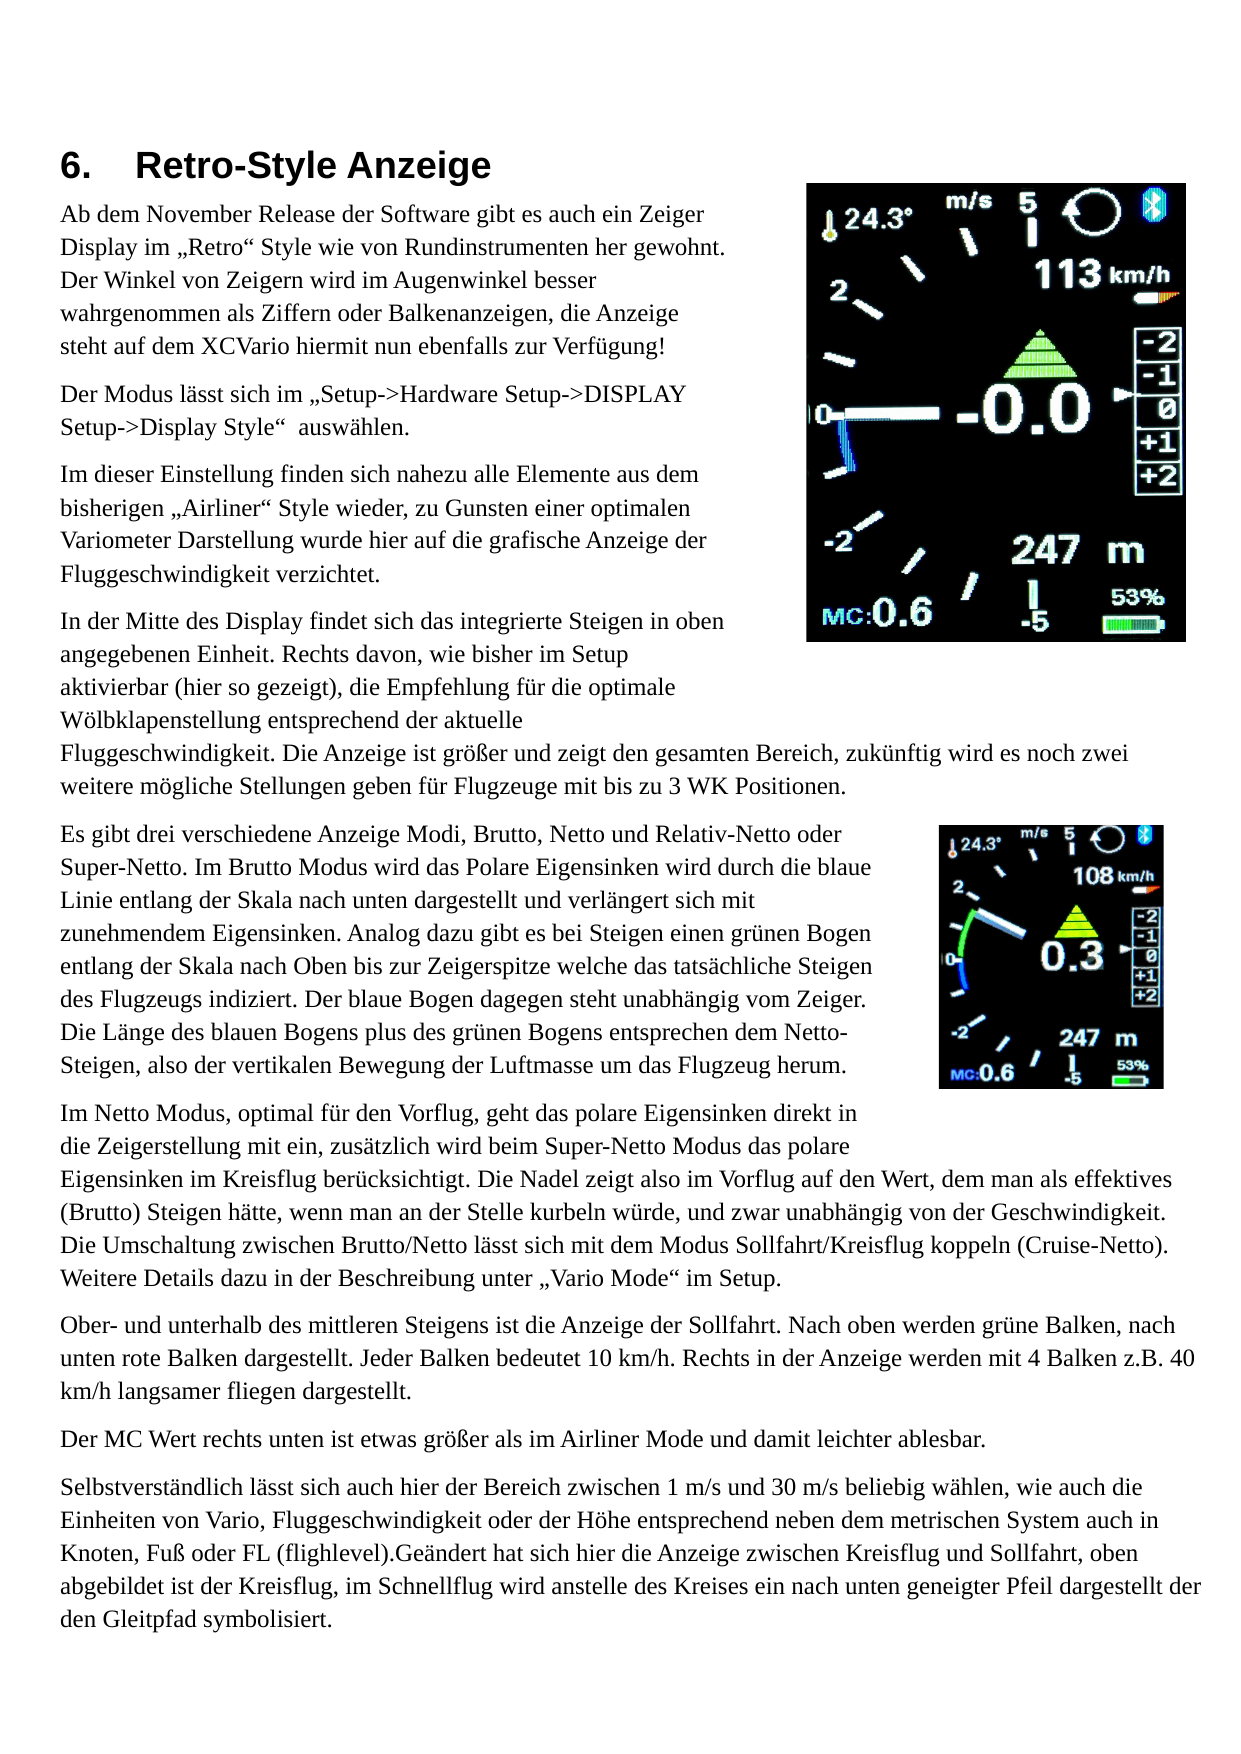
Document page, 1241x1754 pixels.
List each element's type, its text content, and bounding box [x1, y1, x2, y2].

text Im Netto Modus, optimal für den Vorflug, geht das polare Eigensinken direkt in die Zeigerstellung mit ein, zusätzlich wird beim Super-Netto Modus das polare Eigensinken im Kreisflug berücksichtigt. Die Nadel zeigt also im Vorflug auf den Wert, dem man als effektives (Brutto) Steigen hätte, wenn man an der Stelle kurbeln würde, und zwar unabhängig von der Geschwindigkeit. Die Umschaltung zwischen Brutto/Netto lässt sich mit dem Modus Sollfahrt/Kreisflug koppeln (Cruise-Netto). Weitere Details dazu in der Beschreibung unter „Vario Mode“ im Setup. [60, 1098, 1207, 1292]
text Im dieser Einstellung finden sich nahezu alle Elemente aus dem bisherigen „Airliner“ Style wieder, zu Gunsten einer optimalen Variometer Darstellung wurde hier auf die grafische Anzeige der Fluggeschwindigkeit verzichtet. [60, 459, 806, 587]
text In der Mitte des Display findet sich das integrierte Steigen in oben angegebenen Einheit. Rechts davon, wie bisher im Setup aktivierbar (hier so gezeigt), die Empfehlung für die optimale Wölbklapenstellung entsprechend der aktuelle Fluggeschwindigkeit. Die Anzeige ist größer und zeigt den gesamten Bereich, zukünftig wird es noch zwei weitere mögliche Stellungen geben für Flugzeuge mit bis zu 3 WK Positionen. [60, 606, 1207, 800]
text Selbstverständlich lässt sich auch hier der Bereich zwischen 1 m/s und 30 m/s beliebig wählen, wie auch die Einheiten von Vario, Fluggeschwindigkeit oder der Höhe entsprechend neben dem metrischen System auch in Knoten, Fuß oder FL (flighlevel).Geändert hat sich hier die Anzeige zwischen Kreisflug und Sollfahrt, oben abgebildet ist der Kreisflug, im Schnellflug wird anstelle des Kreises ein nach unten geneigter Pfeil dargestellt der den Gleitpfad symbolisiert. [60, 1472, 1207, 1632]
subtitle Retro-Style Anzeige [60, 143, 1207, 187]
text Ober- und unterhalb des mittleren Steigens ist die Anzeige der Sollfahrt. Nach oben werden grüne Balken, nach unten rote Balken dargestellt. Jeder Balken bedeutet 10 km/h. Rechts in der Anzeige werden mit 4 Balken z.B. 40 km/h langsamer fliegen dargestellt. [60, 1310, 1207, 1405]
picture [806, 183, 1186, 642]
text Es gibt drei verschiedene Anzeige Modi, Brutto, Netto und Relativ-Netto oder Super-Netto. Im Brutto Modus wird das Polare Eigensinken wird durch die blaue Linie entlang der Skala nach unten dargestellt und verlängert sich mit zunehmendem Eigensinken. Analog dazu gibt es bei Steigen einen grünen Bogen entlang der Skala nach Oben bis zur Zeigerspitze welche das tatsächliche Steigen des Flugzeugs indiziert. Der blaue Bogen dagegen steht unabhängig vom Zeiger. Die Länge des blauen Bogens plus des grünen Bogens entsprechen dem Netto-Steigen, also der vertikalen Bewegung der Luftmasse um das Flugzeug herum. [60, 819, 1207, 1079]
picture [938, 825, 1164, 1089]
text Der Modus lässt sich im „Setup->Hardware Setup->DISPLAY Setup->Display Style“ auswählen. [60, 379, 806, 441]
text Ab dem November Release der Software gibt es auch ein Zeiger Display im „Retro“ Style wie von Rundinstrumenten her gewohnt. Der Winkel von Zeigern wird im Augenwinkel besser wahrgenommen als Ziffern oder Balkenanzeigen, die Anzeige steht auf dem XCVario hiermit nun ebenfalls zur Verfügung! [60, 199, 806, 360]
text Der MC Wert rechts unten ist etwas größer als im Airliner Mode und damit leichter ablesbar. [60, 1424, 1207, 1453]
